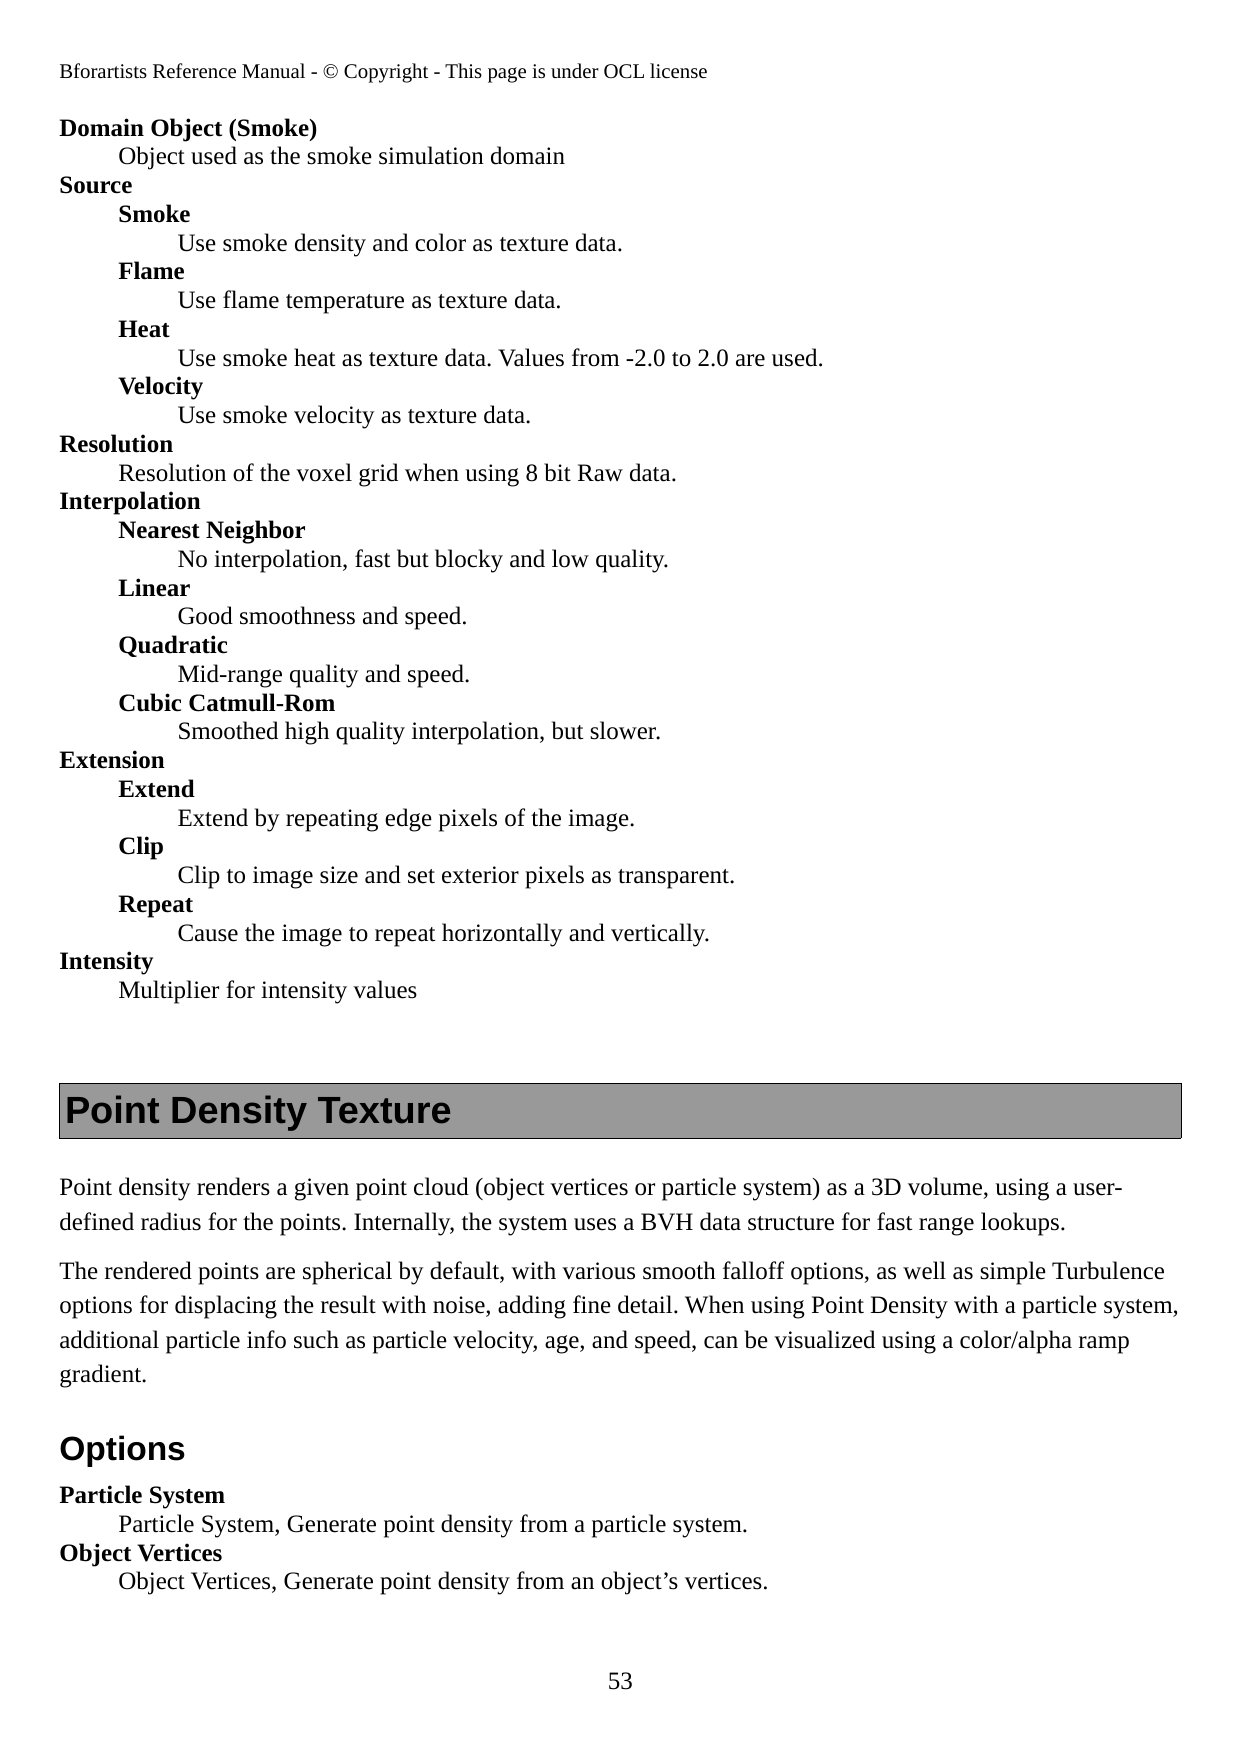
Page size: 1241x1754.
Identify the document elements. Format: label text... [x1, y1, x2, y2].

subtitle Domain Object (Smoke) [59, 113, 1181, 141]
list Extend by repeating edge pixels of the image. [177, 803, 1181, 831]
list No interpolation, fast but blocky and low quality. [177, 544, 1181, 573]
subtitle Linear [118, 573, 1181, 601]
list Use flame temperature as texture data. [177, 285, 1181, 314]
table_header Point Density Texture [60, 1084, 1181, 1138]
list Clip to image size and set exterior pixels as transparent. [177, 860, 1181, 889]
subtitle Object Vertices [59, 1538, 1181, 1566]
list Multiplier for intensity values [118, 975, 1181, 1004]
list Mid-range quality and speed. [177, 659, 1181, 688]
subtitle Quadratic [118, 630, 1181, 659]
subtitle Particle System [59, 1480, 1181, 1509]
text The rendered points are spherical by default, with various smooth falloff options, as well as simple Turbulence options for displacing the result with noise, adding fine detail. When using Point Density with a particle system, additional particle info such as particle velocity, age, and speed, can be visualized using a color/alpha ramp gradient. [59, 1256, 1181, 1388]
subtitle Cubic Catmull-Rom [118, 688, 1181, 716]
subtitle Resolution [59, 429, 1181, 458]
list Particle System, Generate point density from a particle system. [118, 1509, 1181, 1538]
subtitle Clip [118, 831, 1181, 860]
list Use smoke velocity as texture data. [177, 400, 1181, 429]
list Cause the image to repeat horizontally and vertically. [177, 918, 1181, 946]
subtitle Options [59, 1429, 1181, 1468]
subtitle Extension [59, 745, 1181, 774]
subtitle Repeat [118, 889, 1181, 918]
list Object used as the smoke simulation domain [118, 141, 1181, 170]
subtitle Extend [118, 774, 1181, 803]
subtitle Interpolation [59, 486, 1181, 515]
text Point density renders a given point cloud (object vertices or particle system) as a 3D volume, using a user-defined radius for the points. Internally, the system uses a BVH data structure for fast range lookups. [59, 1172, 1181, 1235]
list Use smoke density and color as texture data. [177, 228, 1181, 256]
subtitle Source [59, 170, 1181, 199]
list Use smoke heat as texture data. Values from -2.0 to 2.0 are used. [177, 343, 1181, 371]
list Object Vertices, Generate point density from an object’s vertices. [118, 1566, 1181, 1595]
subtitle Flame [118, 256, 1181, 285]
subtitle Velocity [118, 371, 1181, 400]
list Resolution of the voxel grid when using 8 bit Raw data. [118, 458, 1181, 486]
subtitle Intensity [59, 946, 1181, 975]
list Good smoothness and speed. [177, 601, 1181, 630]
subtitle Smoke [118, 199, 1181, 228]
subtitle Heat [118, 314, 1181, 343]
subtitle Nearest Neighbor [118, 515, 1181, 544]
list Smoothed high quality interpolation, but slower. [177, 716, 1181, 745]
